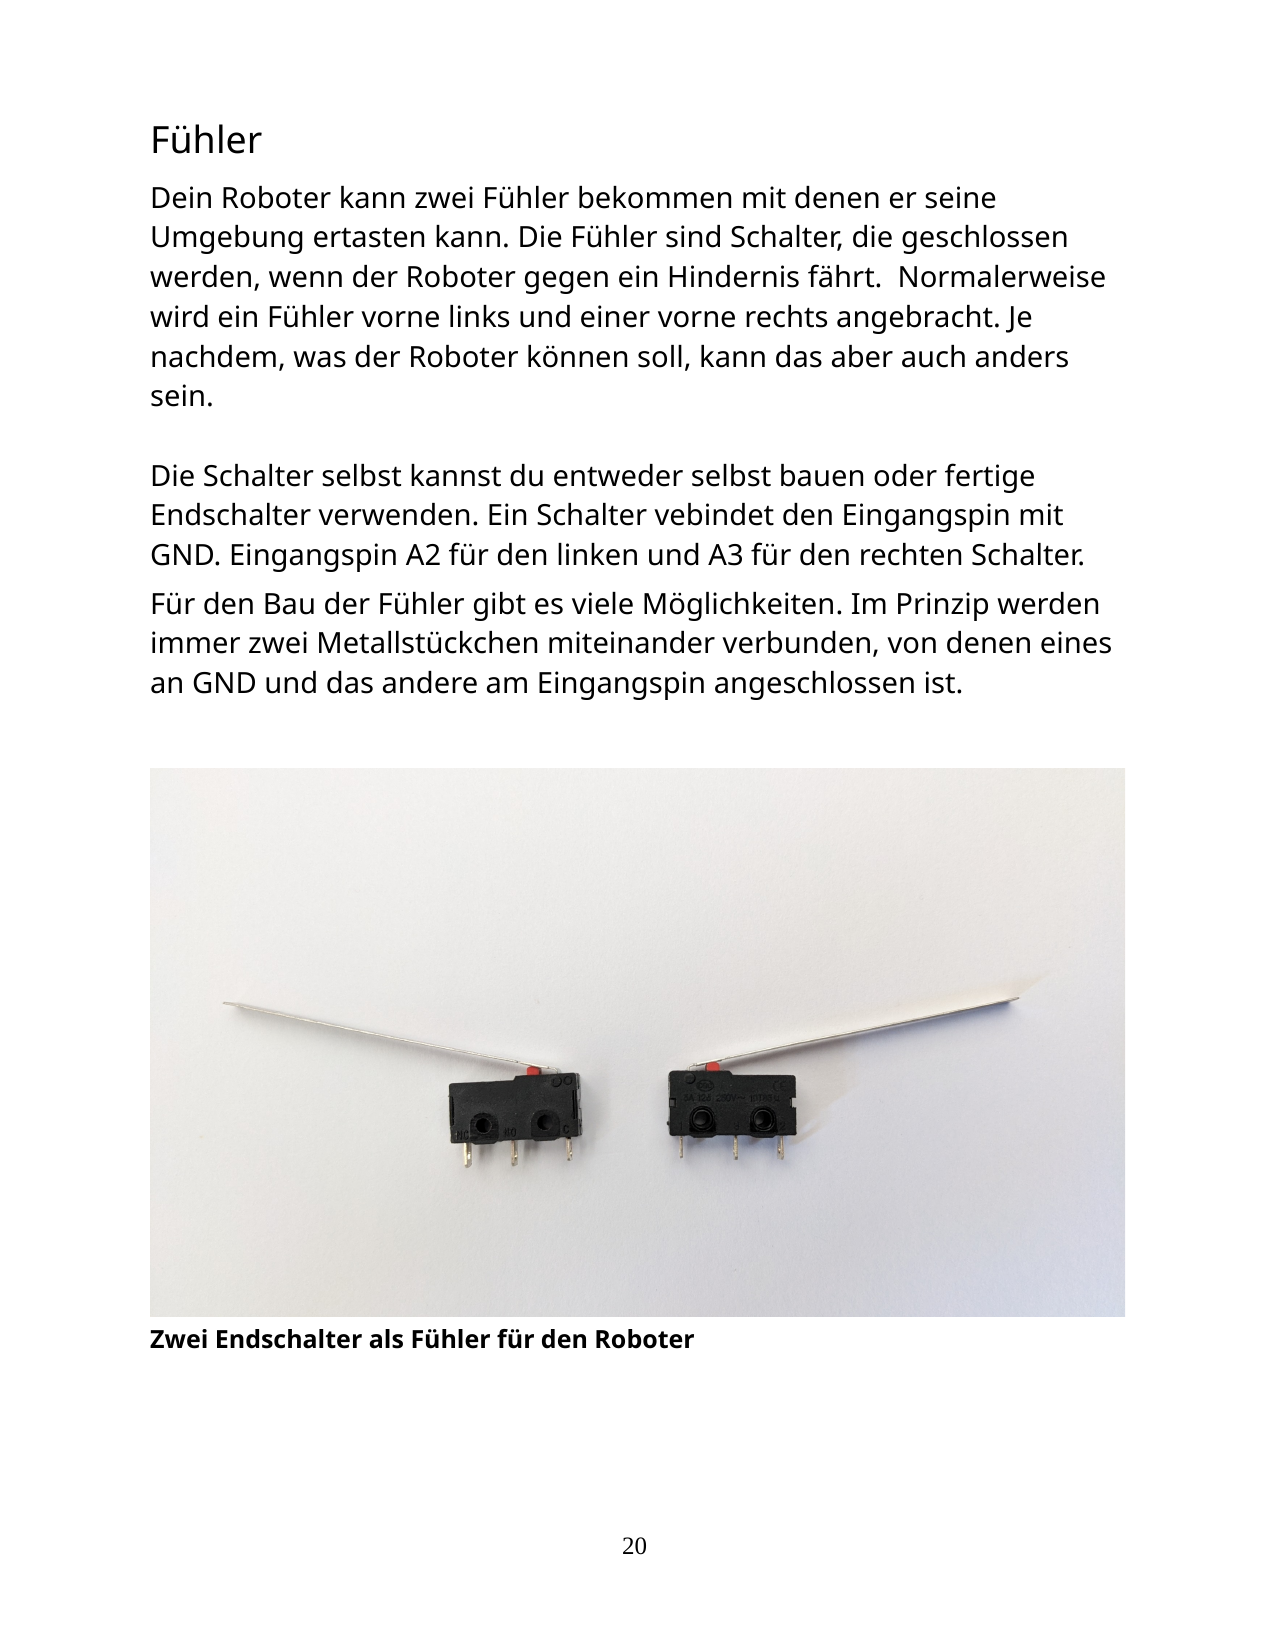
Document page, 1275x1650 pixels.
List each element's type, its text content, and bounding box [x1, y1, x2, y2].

subtitle Fühler [150, 113, 1125, 164]
text Dein Roboter kann zwei Fühler bekommen mit denen er seine Umgebung ertasten kann. Die Fühler sind Schalter, die geschlossen werden, wenn der Roboter gegen ein Hindernis fährt. Normalerweise wird ein Fühler vorne links und einer vorne rechts angebracht. Je nachdem, was der Roboter können soll, kann das aber auch anders sein. [150, 177, 1125, 415]
text Für den Bau der Fühler gibt es viele Möglichkeiten. Im Prinzip werden immer zwei Metallstückchen miteinander verbunden, von denen eines an GND und das andere am Eingangspin angeschlossen ist. [150, 583, 1125, 702]
picture [150, 768, 1125, 1317]
text Zwei Endschalter als Fühler für den Roboter [150, 1317, 1125, 1357]
text Die Schalter selbst kannst du entweder selbst bauen oder fertige Endschalter verwenden. Ein Schalter vebindet den Eingangspin mit GND. Eingangspin A2 für den linken und A3 für den rechten Schalter. [150, 455, 1125, 574]
